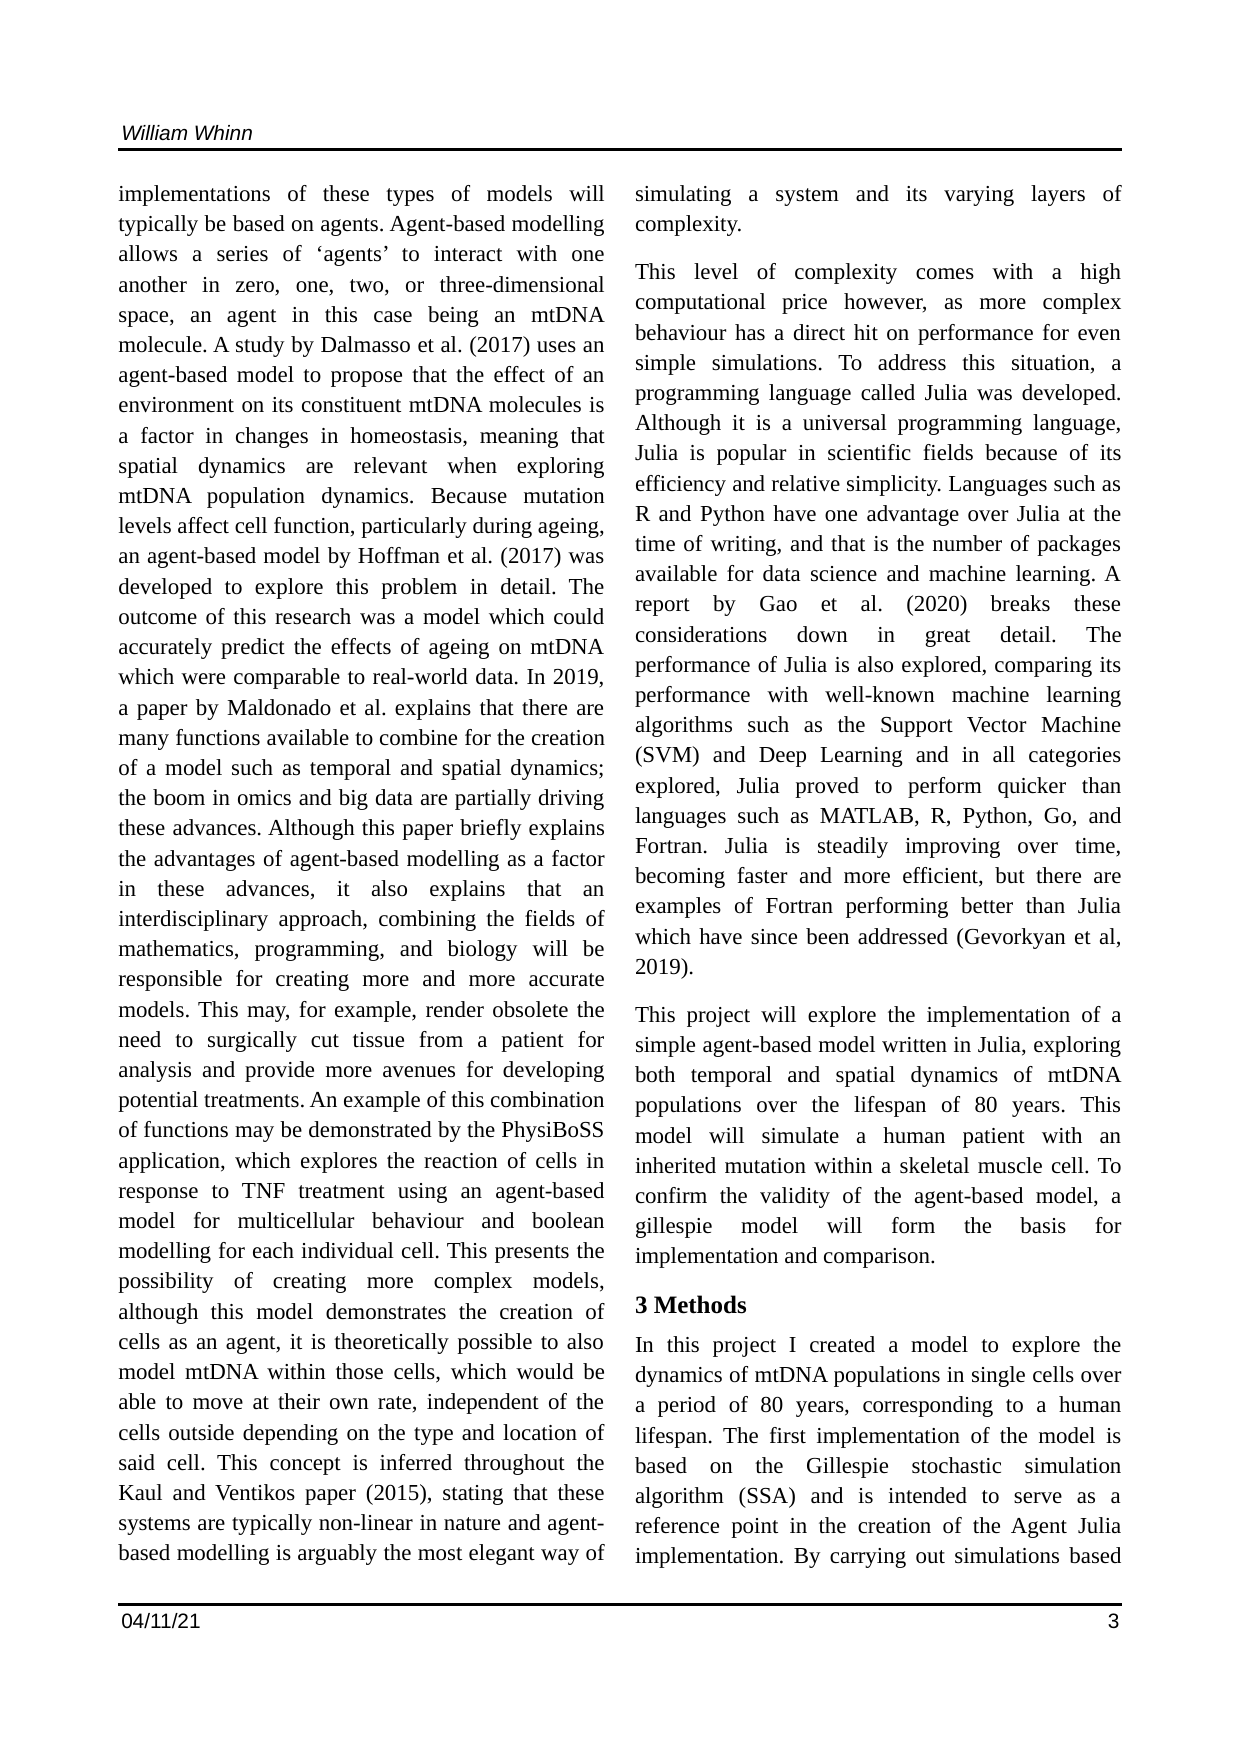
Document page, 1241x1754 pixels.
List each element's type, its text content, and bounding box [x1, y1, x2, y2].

text simulating a system and its varying layers of complexity. [635, 180, 1122, 237]
text implementations of these types of models will typically be based on agents. Agent-based modelling allows a series of ‘agents’ to interact with one another in zero, one, two, or three-dimensional space, an agent in this case being an mtDNA molecule. A study by Dalmasso et al. (2017) uses an agent-based model to propose that the effect of an environment on its constituent mtDNA molecules is a factor in changes in homeostasis, meaning that spatial dynamics are relevant when exploring mtDNA population dynamics. Because mutation levels affect cell function, particularly during ageing, an agent-based model by Hoffman et al. (2017) was developed to explore this problem in detail. The outcome of this research was a model which could accurately predict the effects of ageing on mtDNA which were comparable to real-world data. In 2019, a paper by Maldonado et al. explains that there are many functions available to combine for the creation of a model such as temporal and spatial dynamics; the boom in omics and big data are partially driving these advances. Although this paper briefly explains the advantages of agent-based modelling as a factor in these advances, it also explains that an interdisciplinary approach, combining the fields of mathematics, programming, and biology will be responsible for creating more and more accurate models. This may, for example, render obsolete the need to surgically cut tissue from a patient for analysis and provide more avenues for developing potential treatments. An example of this combination of functions may be demonstrated by the PhysiBoSS application, which explores the reaction of cells in response to TNF treatment using an agent-based model for multicellular behaviour and boolean modelling for each individual cell. This presents the possibility of creating more complex models, although this model demonstrates the creation of cells as an agent, it is theoretically possible to also model mtDNA within those cells, which would be able to move at their own rate, independent of the cells outside depending on the type and location of said cell. This concept is inferred throughout the Kaul and Ventikos paper (2015), stating that these systems are typically non-linear in nature and agent-based modelling is arguably the most elegant way of [118, 180, 605, 1566]
subtitle 3 Methods [635, 1291, 1122, 1319]
text This project will explore the implementation of a simple agent-based model written in Julia, exploring both temporal and spatial dynamics of mtDNA populations over the lifespan of 80 years. This model will simulate a human patient with an inherited mutation within a skeletal muscle cell. To confirm the validity of the agent-based model, a gillespie model will form the basis for implementation and comparison. [635, 1001, 1122, 1269]
text In this project I created a model to explore the dynamics of mtDNA populations in single cells over a period of 80 years, corresponding to a human lifespan. The first implementation of the model is based on the Gillespie stochastic simulation algorithm (SSA) and is intended to serve as a reference point in the creation of the Agent Julia implementation. By carrying out simulations based [635, 1331, 1122, 1569]
text This level of complexity comes with a high computational price however, as more complex behaviour has a direct hit on performance for even simple simulations. To address this situation, a programming language called Julia was developed. Although it is a universal programming language, Julia is popular in scientific fields because of its efficiency and relative simplicity. Languages such as R and Python have one advantage over Julia at the time of writing, and that is the number of packages available for data science and machine learning. A report by Gao et al. (2020) breaks these considerations down in great detail. The performance of Julia is also explored, comparing its performance with well-known machine learning algorithms such as the Support Vector Machine (SVM) and Deep Learning and in all categories explored, Julia proved to perform quicker than languages such as MATLAB, R, Python, Go, and Fortran. Julia is steadily improving over time, becoming faster and more efficient, but there are examples of Fortran performing better than Julia which have since been addressed (Gevorkyan et al, 2019). [635, 258, 1122, 979]
